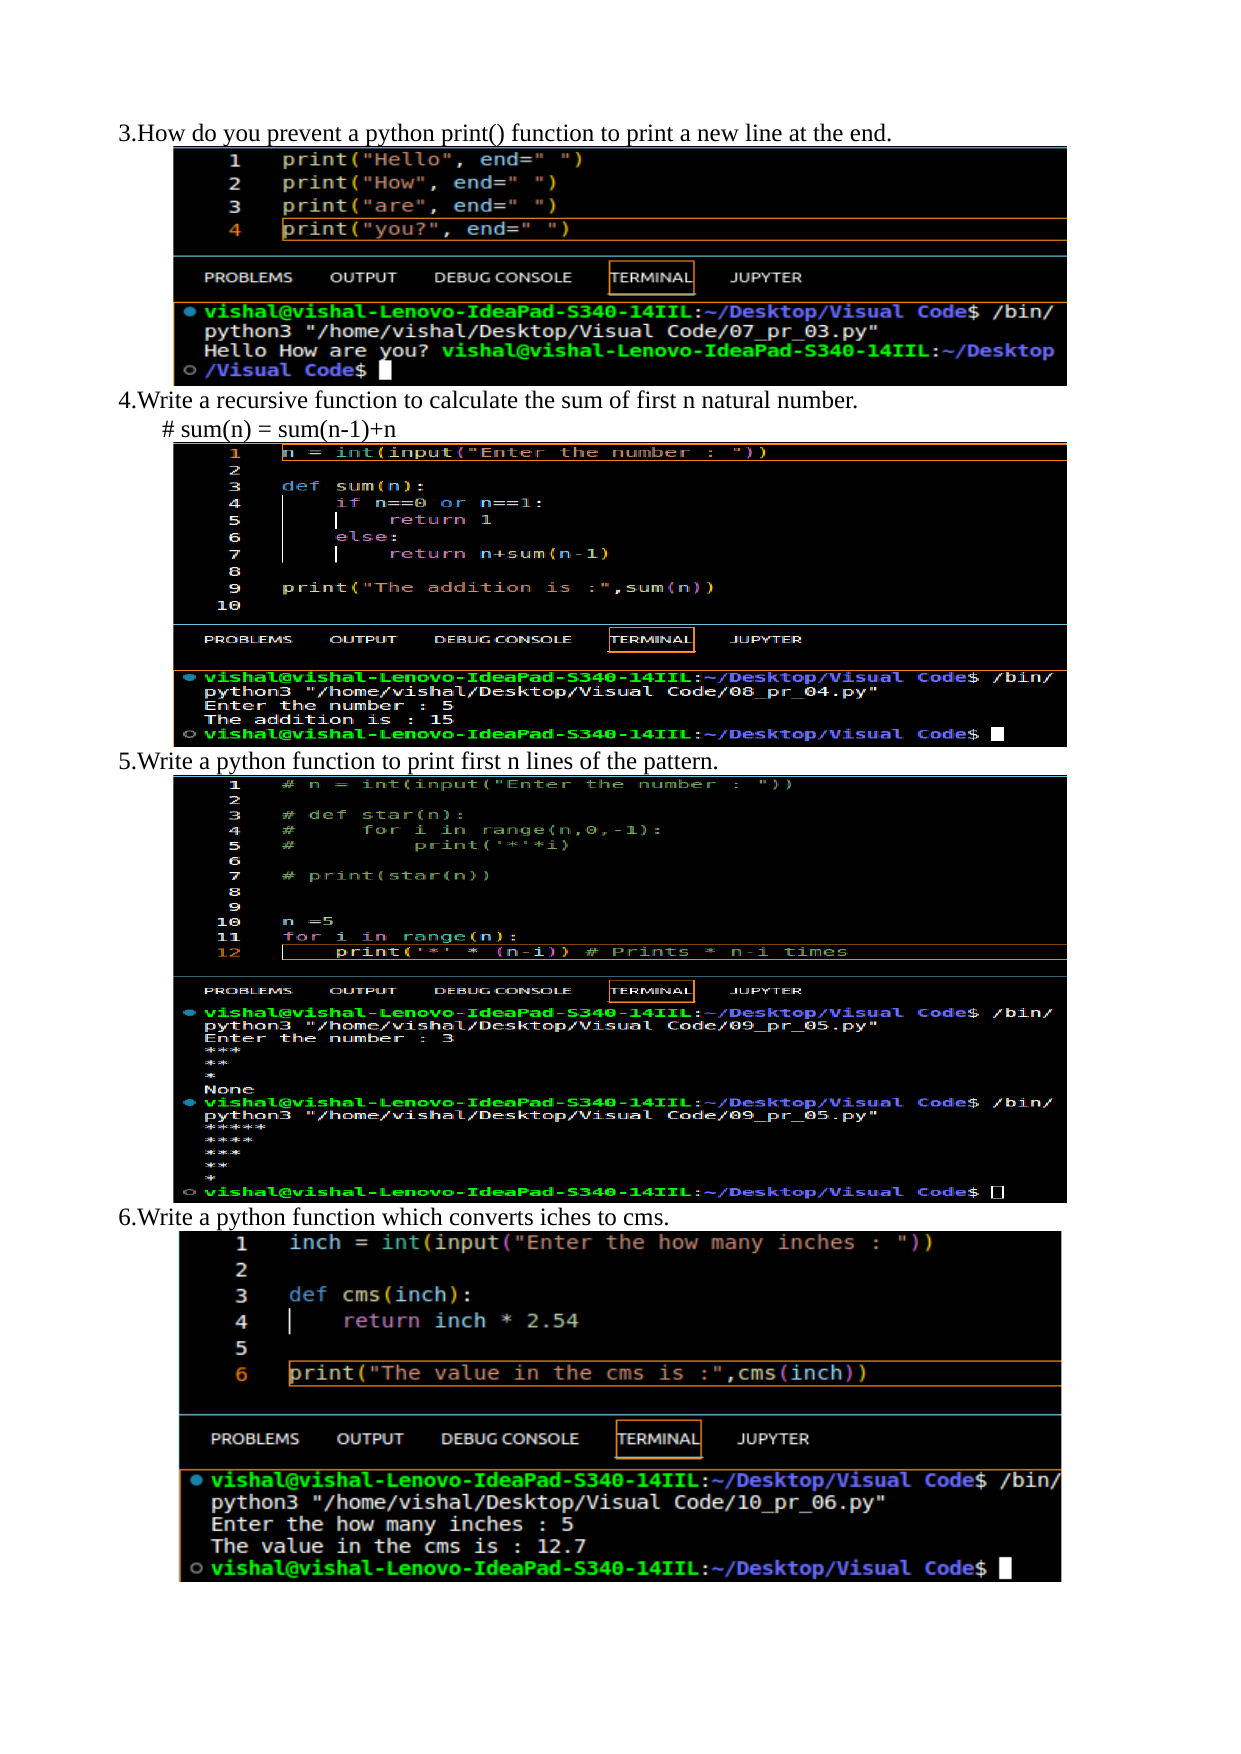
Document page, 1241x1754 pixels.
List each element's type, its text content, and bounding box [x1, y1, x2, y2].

text 5.Write a python function to print first n lines of the pattern. [118, 443, 1122, 775]
picture [173, 146, 1067, 386]
text 3.How do you prevent a python print() function to print a new line at the end. [118, 118, 1122, 147]
text # sum(n) = sum(n-1)+n [118, 414, 1122, 443]
picture [178, 1231, 1062, 1582]
picture [173, 775, 1067, 1203]
picture [173, 442, 1067, 747]
text 4.Write a recursive function to calculate the sum of first n natural number. [118, 147, 1122, 414]
text 6.Write a python function which converts iches to cms. [118, 775, 1122, 1231]
